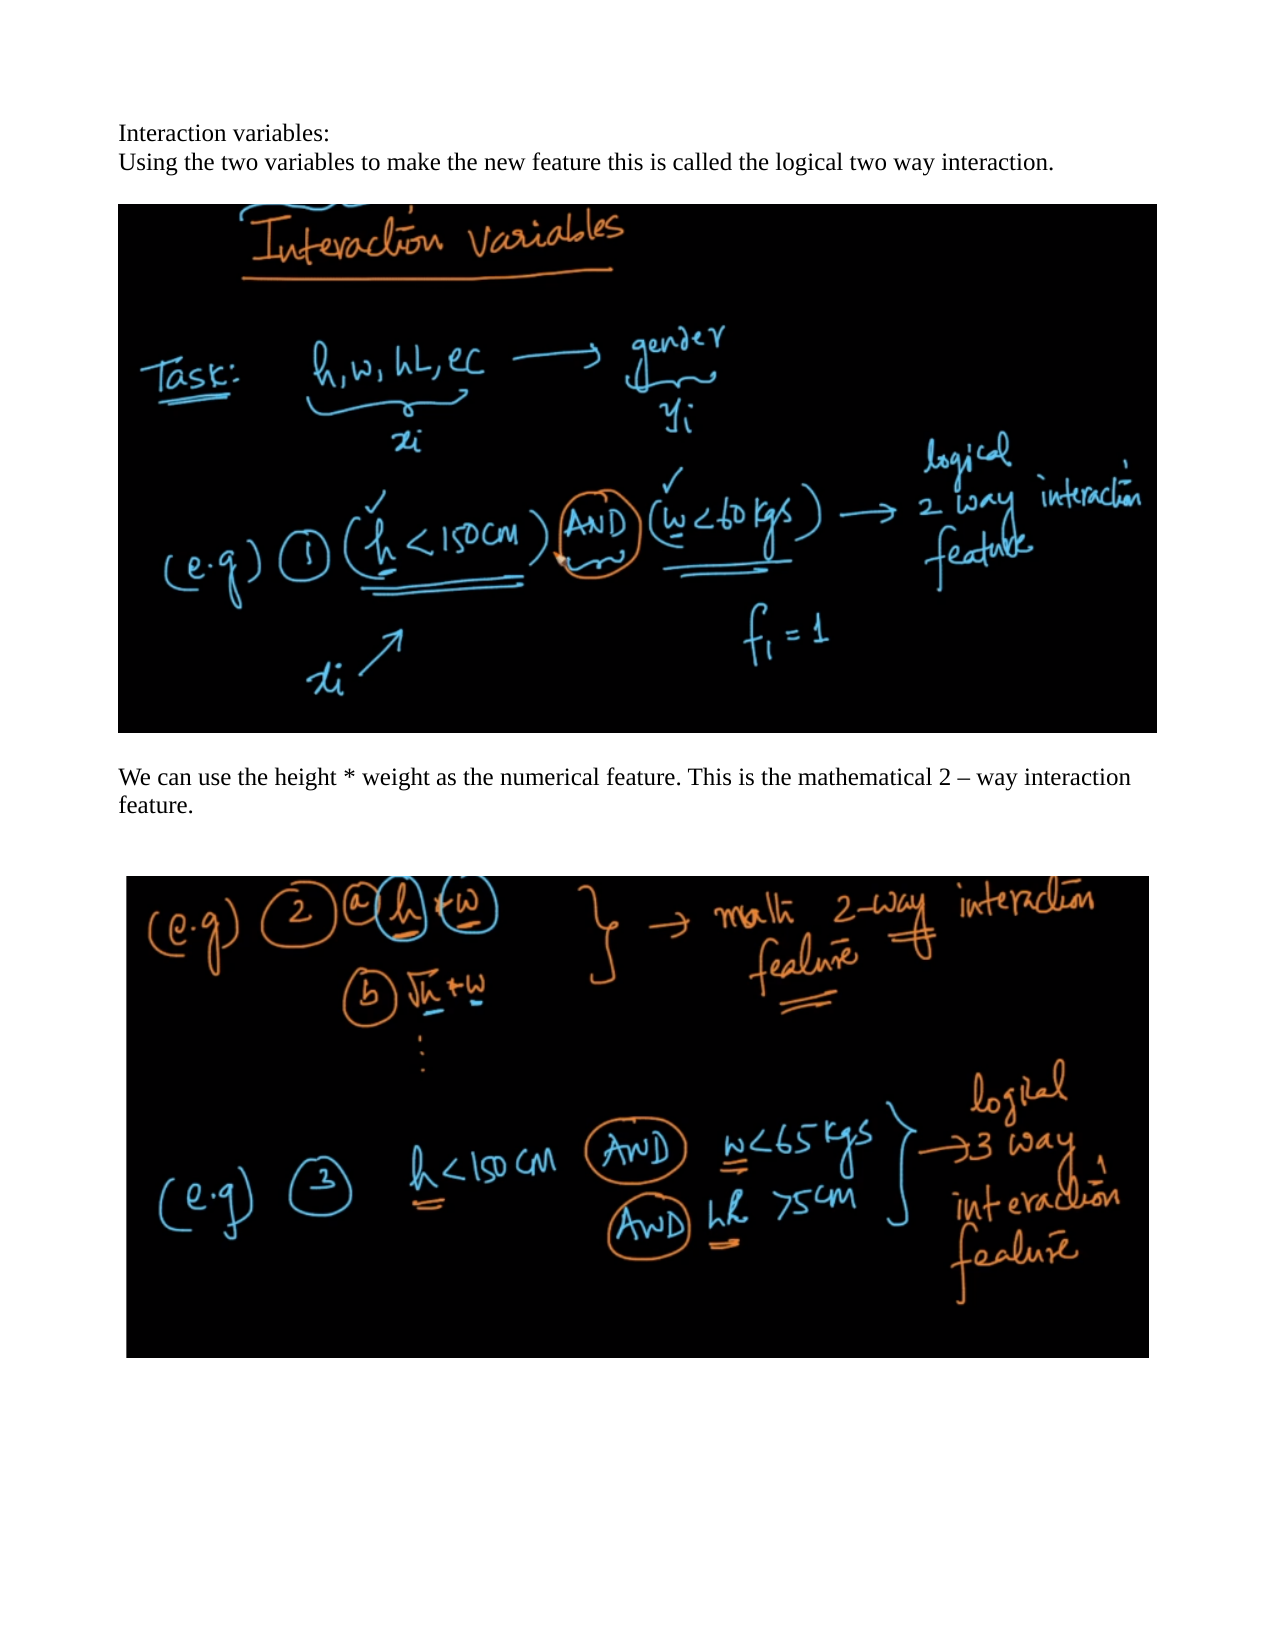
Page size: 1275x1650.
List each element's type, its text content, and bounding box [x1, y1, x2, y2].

text We can use the height * weight as the numerical feature. This is the mathematical 2 – way interaction feature. [118, 762, 1157, 819]
text Using the two variables to make the new feature this is called the logical two way interaction. [118, 147, 1157, 176]
picture [126, 876, 1149, 1358]
text Interaction variables: [118, 118, 1157, 147]
picture [118, 204, 1157, 733]
